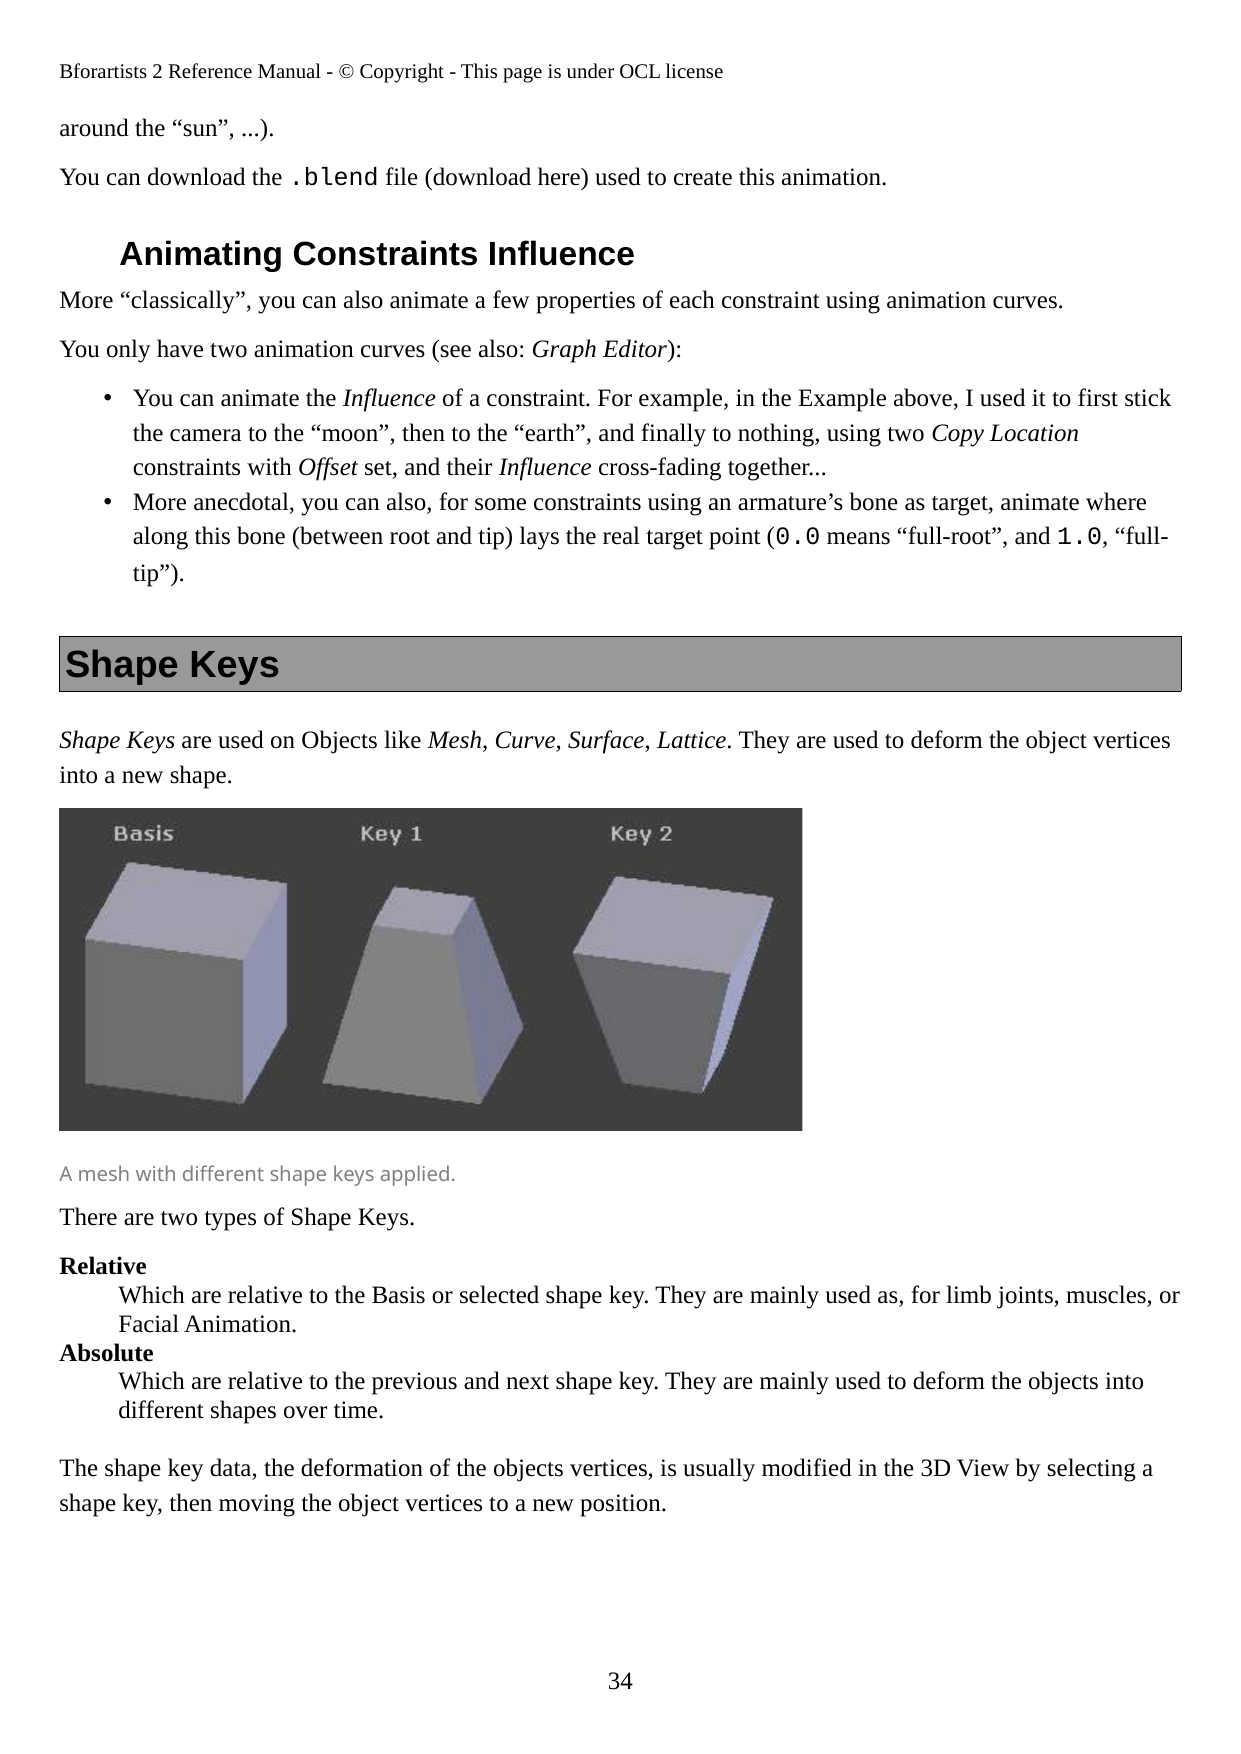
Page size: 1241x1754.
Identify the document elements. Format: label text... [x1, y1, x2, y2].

text More “classically”, you can also animate a few properties of each constraint using animation curves. [59, 285, 1181, 314]
text There are two types of Shape Keys. [59, 1202, 1181, 1231]
text A mesh with different shape keys applied. [59, 1157, 1181, 1188]
table_header Shape Keys [60, 637, 1181, 691]
list Which are relative to the Basis or selected shape key. They are mainly used as, for limb joints, muscles, or Facial Animation. [118, 1280, 1181, 1338]
text The shape key data, the deformation of the objects vertices, is usually modified in the 3D View by selecting a shape key, then moving the object vertices to a new position. [59, 1453, 1181, 1517]
text around the “sun”, ...). [59, 113, 1181, 141]
list More anecdotal, you can also, for some constraints using an armature’s bone as target, animate where along this bone (between root and tip) lays the real target point (0.0 means “full-root”, and 1.0, “full-tip”). [103, 487, 1181, 587]
subtitle Absolute [59, 1338, 1181, 1366]
list You can animate the Influence of a constraint. For example, in the Example above, I used it to first stick the camera to the “moon”, then to the “earth”, and finally to nothing, using two Copy Location constraints with Offset set, and their Influence cross-fading together... [103, 383, 1181, 481]
text Shape Keys are used on Objects like Mesh, Curve, Surface, Lattice. They are used to deform the object vertices into a new shape. [59, 725, 1181, 789]
list Which are relative to the previous and next shape key. They are mainly used to deform the objects into different shapes over time. [118, 1366, 1181, 1424]
text You can download the .blend file (download here) used to create this animation. [59, 162, 1181, 192]
subtitle Relative [59, 1251, 1181, 1280]
picture [59, 808, 803, 1131]
text You only have two animation curves (see also: Graph Editor): [59, 334, 1181, 363]
subtitle Animating Constraints Influence [59, 234, 1181, 273]
